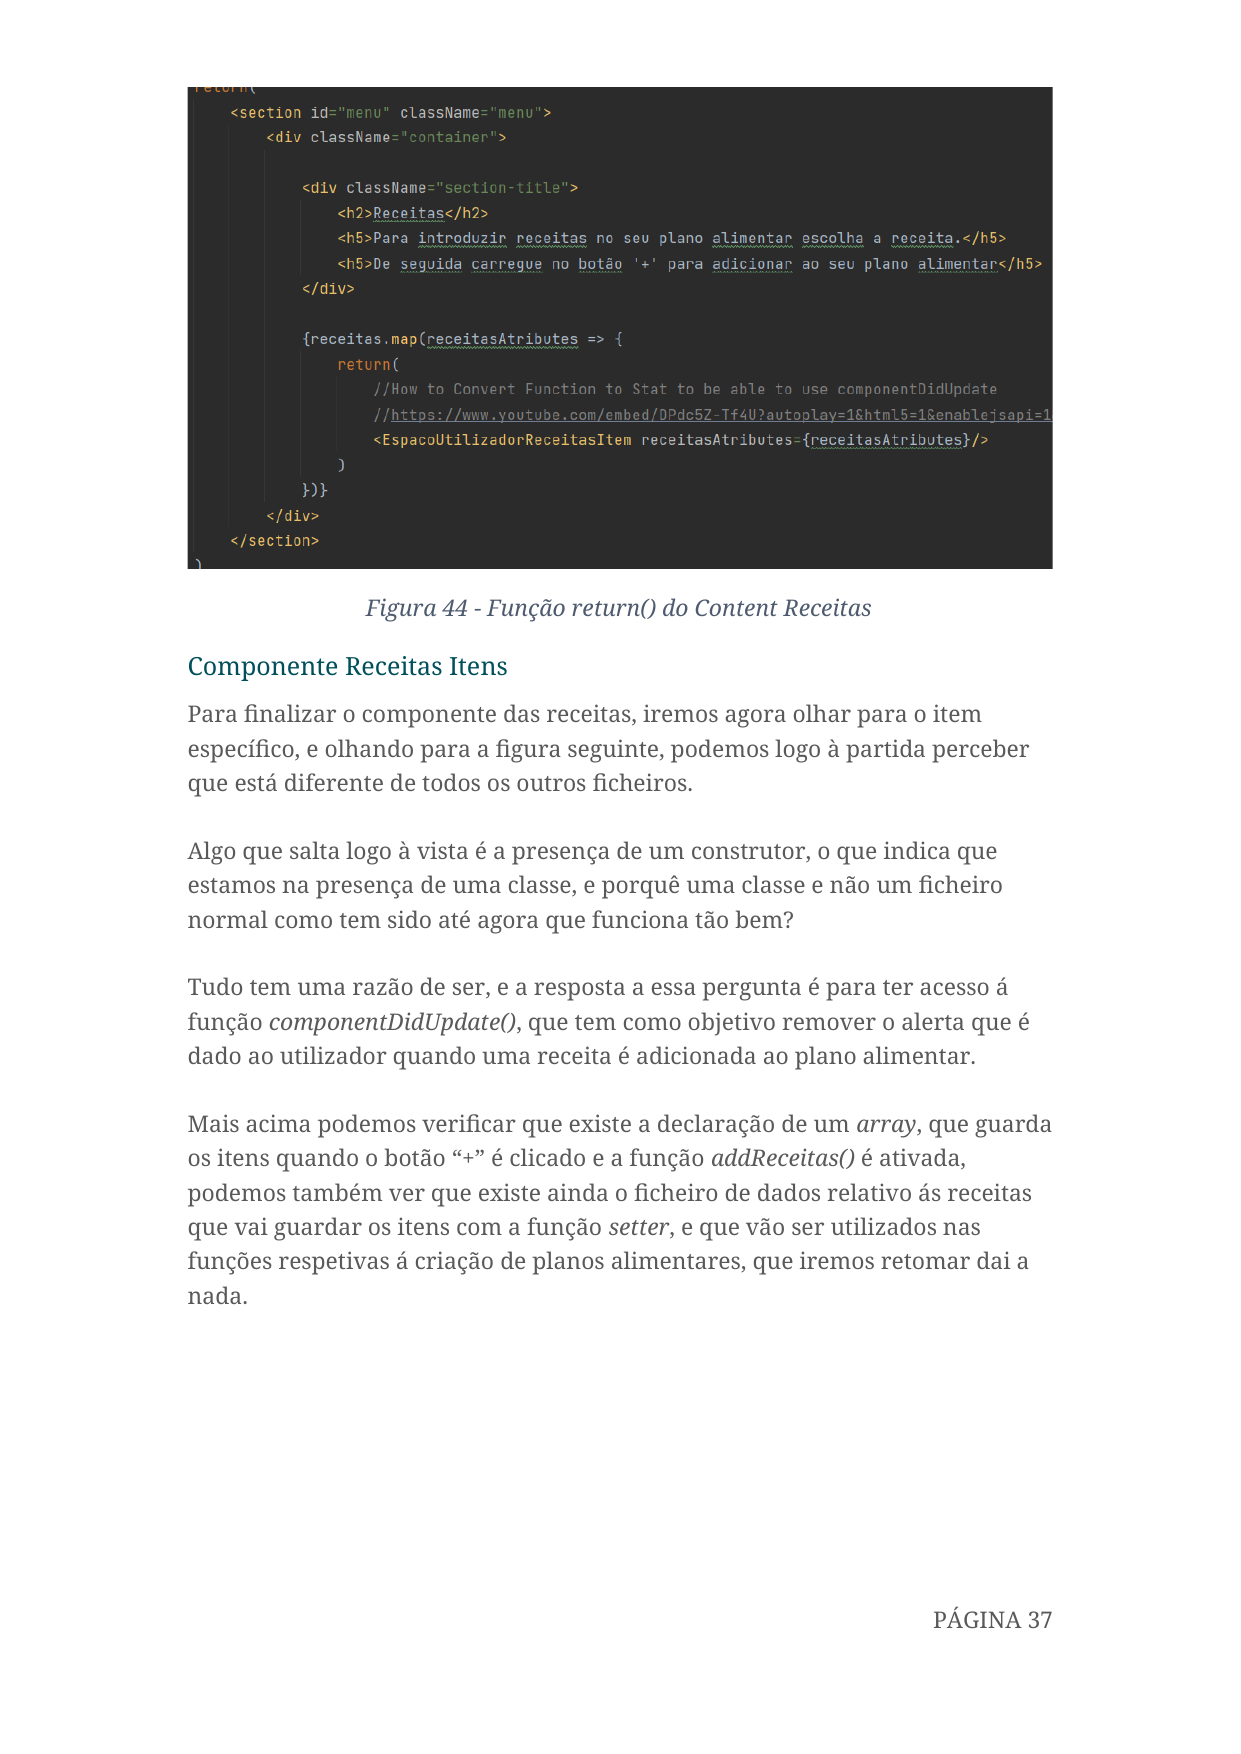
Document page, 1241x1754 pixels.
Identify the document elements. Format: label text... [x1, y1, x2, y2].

subtitle Componente Receitas Itens [187, 648, 1053, 682]
text Tudo tem uma razão de ser, e a resposta a essa pergunta é para ter acesso á função componentDidUpdate(), que tem como objetivo remover o alerta que é dado ao utilizador quando uma receita é adicionada ao plano alimentar. [187, 971, 1053, 1071]
text Algo que salta logo à vista é a presença de um construtor, o que indica que estamos na presença de uma classe, e porquê uma classe e não um ficheiro normal como tem sido até agora que funciona tão bem? [187, 835, 1053, 935]
text Figura 44 - Função return() do Content Receitas [187, 592, 1053, 623]
text Para finalizar o componente das receitas, iremos agora olhar para o item específico, e olhando para a figura seguinte, podemos logo à partida perceber que está diferente de todos os outros ficheiros. [187, 698, 1053, 798]
text Mais acima podemos verificar que existe a declaração de um array, que guarda os itens quando o botão “+” é clicado e a função addReceitas() é ativada, podemos também ver que existe ainda o ficheiro de dados relativo ás receitas que vai guardar os itens com a função setter, e que vão ser utilizados nas funções respetivas á criação de planos alimentares, que iremos retomar dai a nada. [187, 1108, 1053, 1311]
